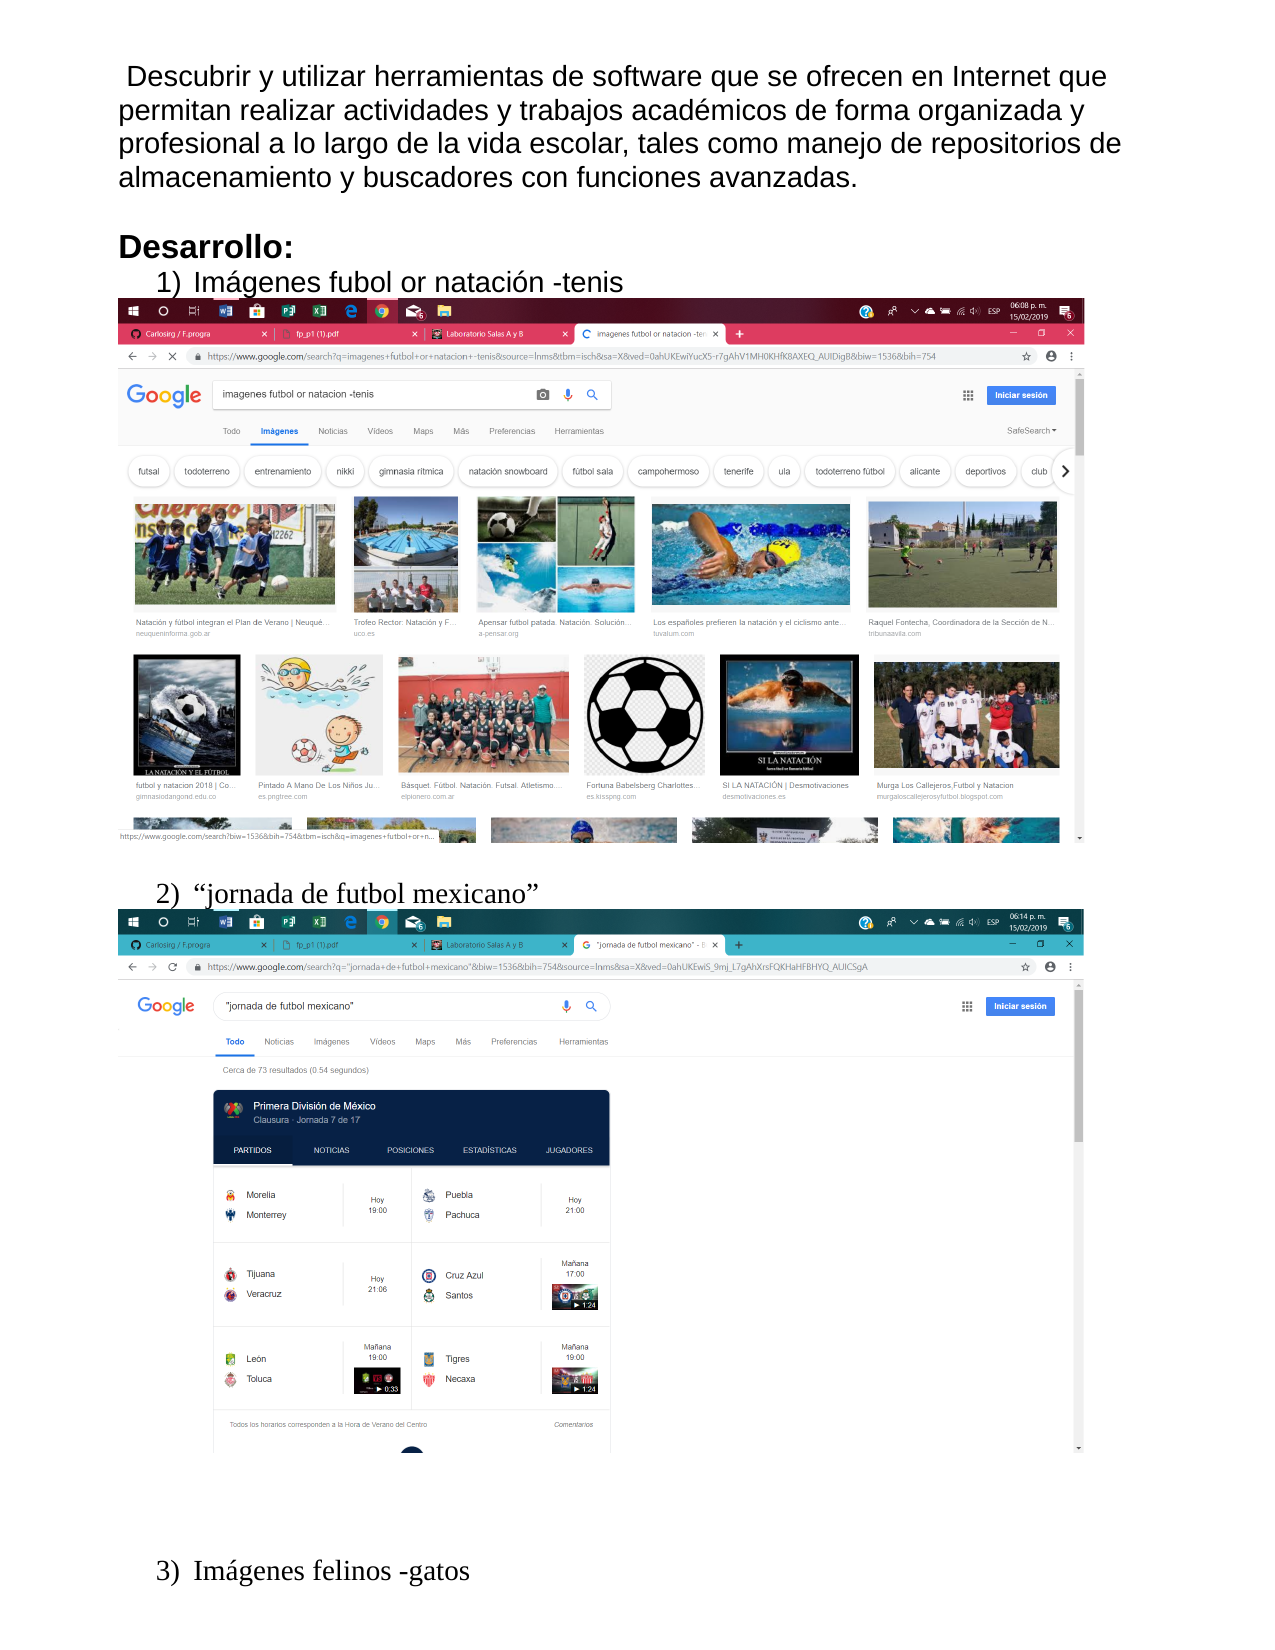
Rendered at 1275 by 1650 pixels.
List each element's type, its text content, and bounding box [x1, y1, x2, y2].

text Descubrir y utilizar herramientas de software que se ofrecen en Internet que permitan realizar actividades y trabajos académicos de forma organizada y profesional a lo largo de la vida escolar, tales como manejo de repositorios de almacenamiento y buscadores con funciones avanzadas. [118, 59, 1205, 193]
list Imágenes felinos -gatos [156, 1553, 1205, 1586]
text Desarrollo: [118, 227, 1205, 265]
list “jornada de futbol mexicano” [156, 876, 1205, 909]
list Imágenes fubol or natación -tenis [156, 265, 1205, 299]
